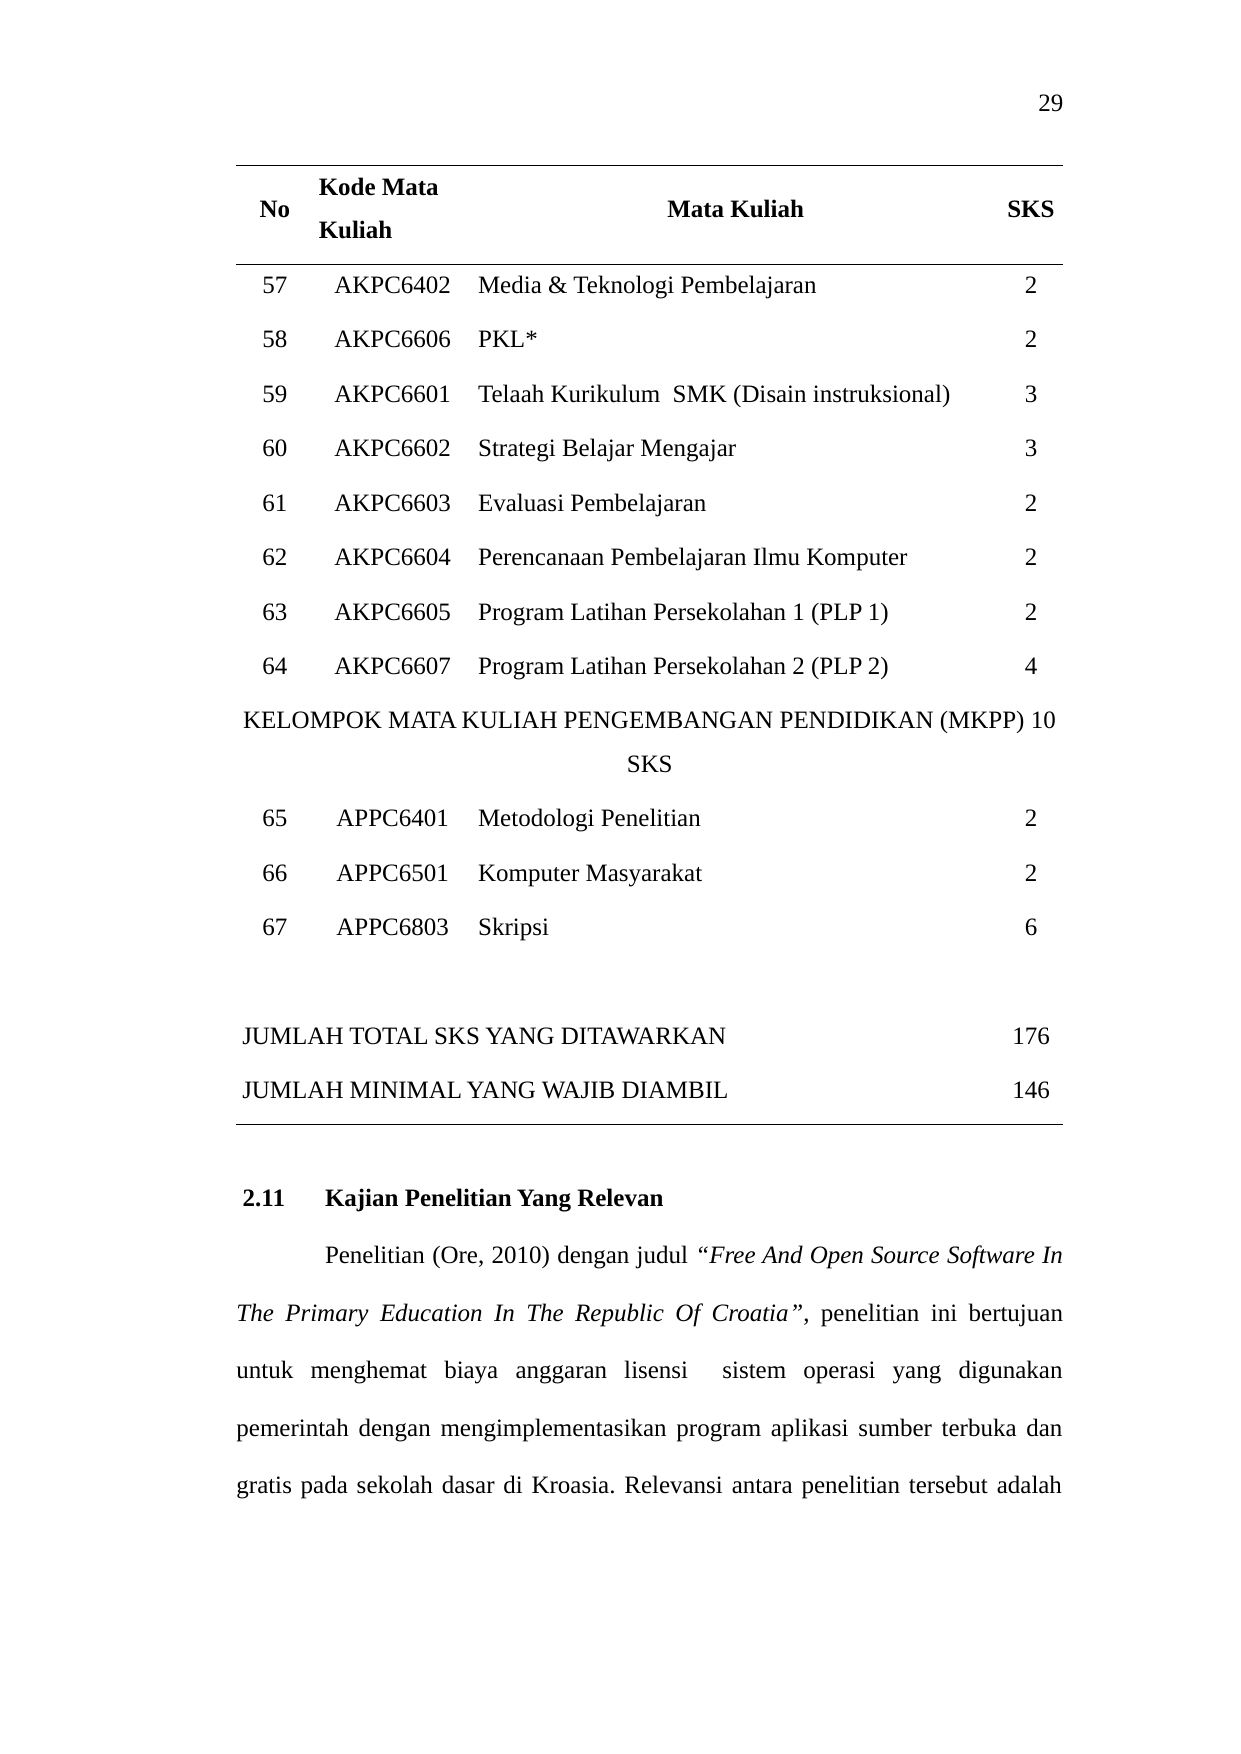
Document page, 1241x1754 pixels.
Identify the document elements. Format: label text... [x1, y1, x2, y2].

table_cell 2 [999, 536, 1063, 591]
table_cell 2 [999, 482, 1063, 536]
table_cell 61 [236, 482, 313, 536]
table_cell [236, 961, 1063, 1015]
table_cell 59 [236, 373, 313, 427]
table_cell AKPC6606 [313, 319, 472, 373]
text Penelitian (Ore, 2010) dengan judul “Free And Open Source Software In The Primary Education In The Republic Of Croatia”, penelitian ini bertujuan untuk menghemat biaya anggaran lisensi sistem operasi yang digunakan pemerintah dengan mengimplementasikan program aplikasi sumber terbuka dan gratis pada sekolah dasar di Kroasia. Relevansi antara penelitian tersebut adalah [236, 1240, 1063, 1499]
table_cell JUMLAH MINIMAL YANG WAJIB DIAMBIL [236, 1070, 999, 1124]
table_cell 2 [999, 319, 1063, 373]
table_cell APPC6501 [313, 852, 472, 906]
table_cell 2 [999, 591, 1063, 645]
table_cell 3 [999, 373, 1063, 427]
table_cell KELOMPOK MATA KULIAH PENGEMBANGAN PENDIDIKAN (MKPP) 10 SKS [236, 700, 1063, 797]
table_cell APPC6401 [313, 798, 472, 852]
table_cell AKPC6605 [313, 591, 472, 645]
table_cell 4 [999, 645, 1063, 700]
table_header Mata Kuliah [472, 166, 999, 264]
table_cell 6 [999, 906, 1063, 961]
table_cell AKPC6604 [313, 536, 472, 591]
table_cell AKPC6402 [313, 265, 472, 318]
table_cell AKPC6601 [313, 373, 472, 427]
table_cell 63 [236, 591, 313, 645]
table_cell AKPC6607 [313, 645, 472, 700]
table_cell 57 [236, 265, 313, 318]
table_cell 176 [999, 1015, 1063, 1070]
table_cell JUMLAH TOTAL SKS YANG DITAWARKAN [236, 1015, 999, 1070]
table_cell Perencanaan Pembelajaran Ilmu Komputer [472, 536, 999, 591]
table_cell Program Latihan Persekolahan 2 (PLP 2) [472, 645, 999, 700]
table_cell APPC6803 [313, 906, 472, 961]
table_cell 62 [236, 536, 313, 591]
table_cell 2 [999, 798, 1063, 852]
table_header Kode Mata Kuliah [313, 166, 472, 264]
table_cell Komputer Masyarakat [472, 852, 999, 906]
table_cell 58 [236, 319, 313, 373]
table_cell 65 [236, 798, 313, 852]
table_cell 60 [236, 428, 313, 482]
table_header No [236, 166, 313, 264]
table_cell 146 [999, 1070, 1063, 1124]
table_cell 2 [999, 265, 1063, 318]
table_cell Skripsi [472, 906, 999, 961]
table_cell Telaah Kurikulum SMK (Disain instruksional) [472, 373, 999, 427]
subtitle Kajian Penelitian Yang Relevan [236, 1183, 1063, 1212]
table_cell Evaluasi Pembelajaran [472, 482, 999, 536]
table_cell Strategi Belajar Mengajar [472, 428, 999, 482]
table_cell Metodologi Penelitian [472, 798, 999, 852]
table_cell 64 [236, 645, 313, 700]
table_cell 67 [236, 906, 313, 961]
table_cell Media & Teknologi Pembelajaran [472, 265, 999, 318]
table_cell 3 [999, 428, 1063, 482]
table_cell 66 [236, 852, 313, 906]
table_cell AKPC6603 [313, 482, 472, 536]
table_header SKS [999, 166, 1063, 264]
table_cell Program Latihan Persekolahan 1 (PLP 1) [472, 591, 999, 645]
table_cell AKPC6602 [313, 428, 472, 482]
table_cell 2 [999, 852, 1063, 906]
table_cell PKL* [472, 319, 999, 373]
